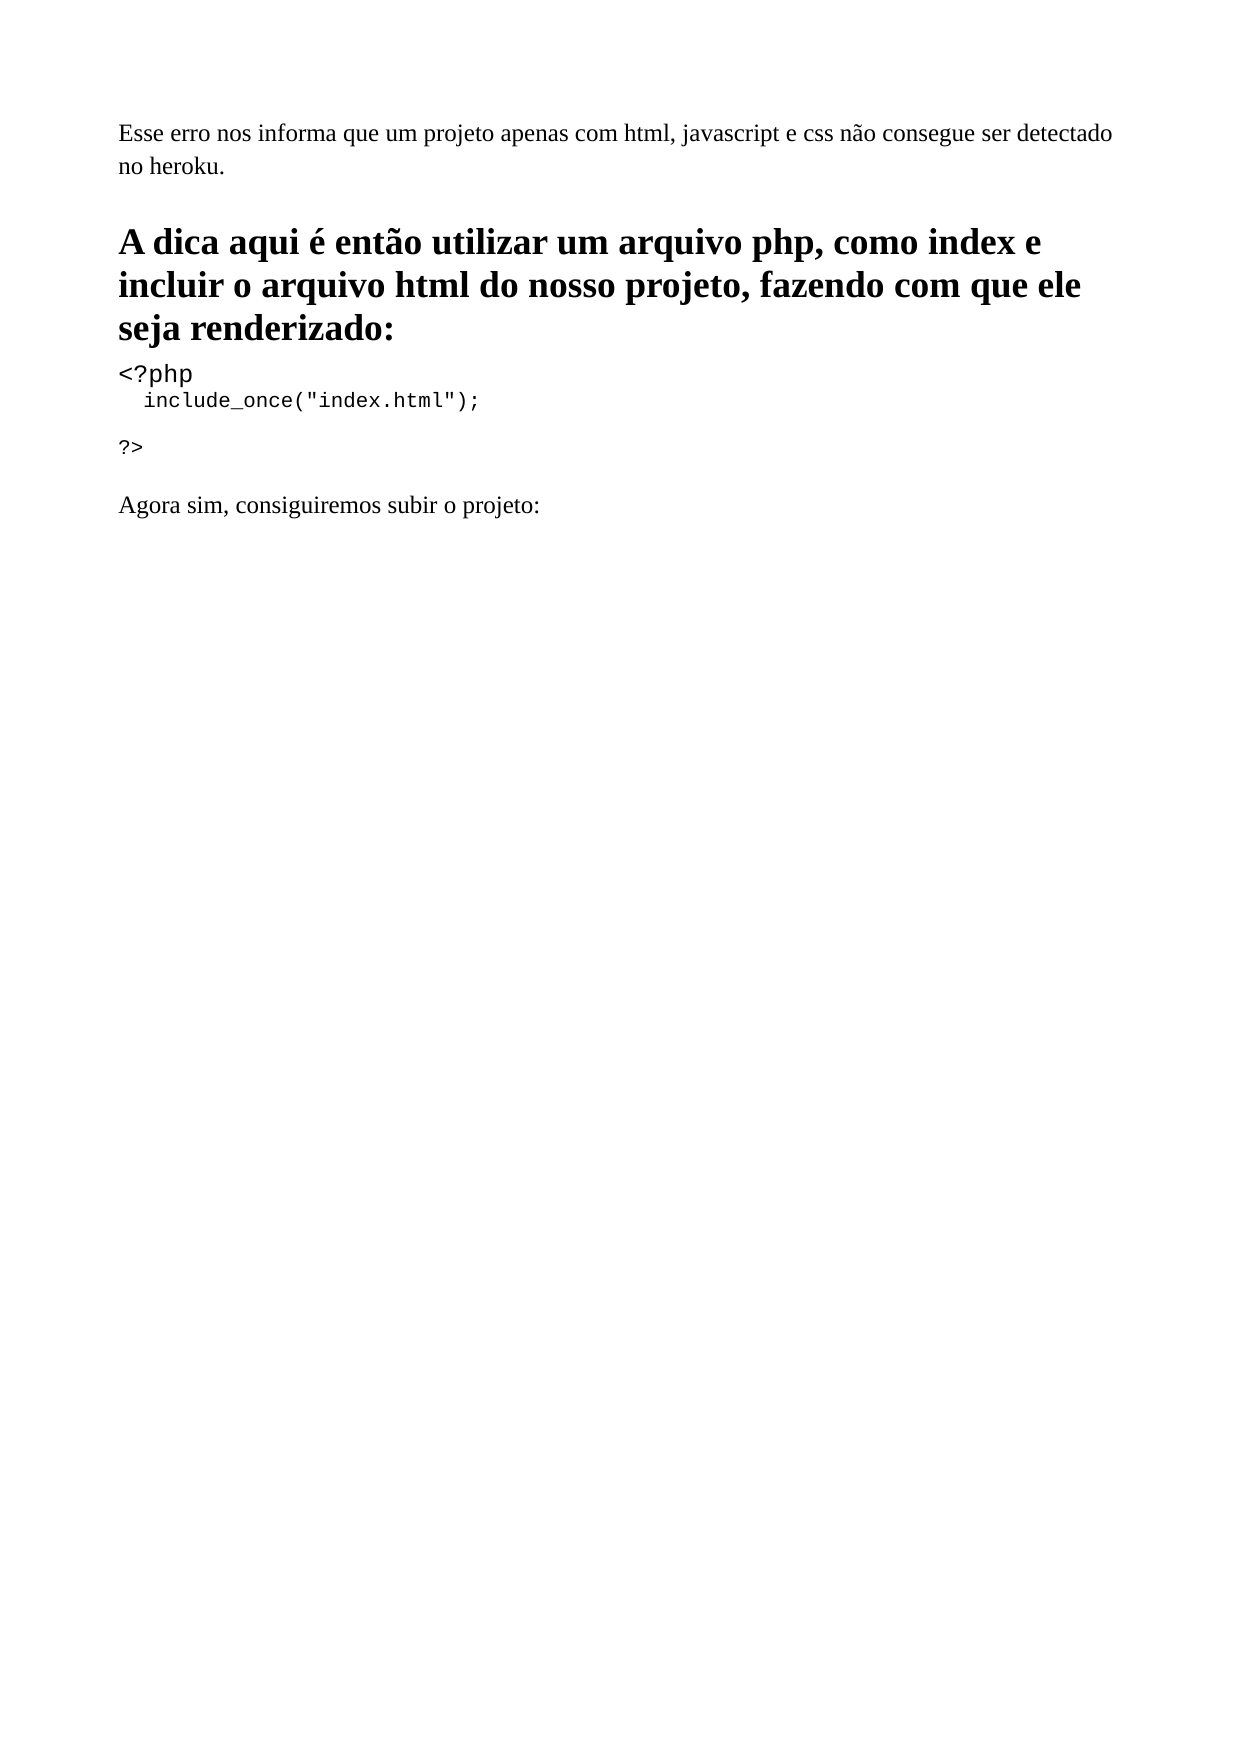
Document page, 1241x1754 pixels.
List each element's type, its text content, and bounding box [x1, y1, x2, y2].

text <?php [118, 361, 1122, 390]
text ?> [118, 437, 1122, 461]
text Esse erro nos informa que um projeto apenas com html, javascript e css não consegue ser detectado no heroku. [118, 118, 1122, 180]
text Agora sim, consiguiremos subir o projeto: [118, 490, 1122, 519]
subtitle A dica aqui é então utilizar um arquivo php, como index e incluir o arquivo html do nosso projeto, fazendo com que ele seja renderizado: [118, 219, 1122, 349]
text include_once("index.html"); [118, 390, 1122, 413]
